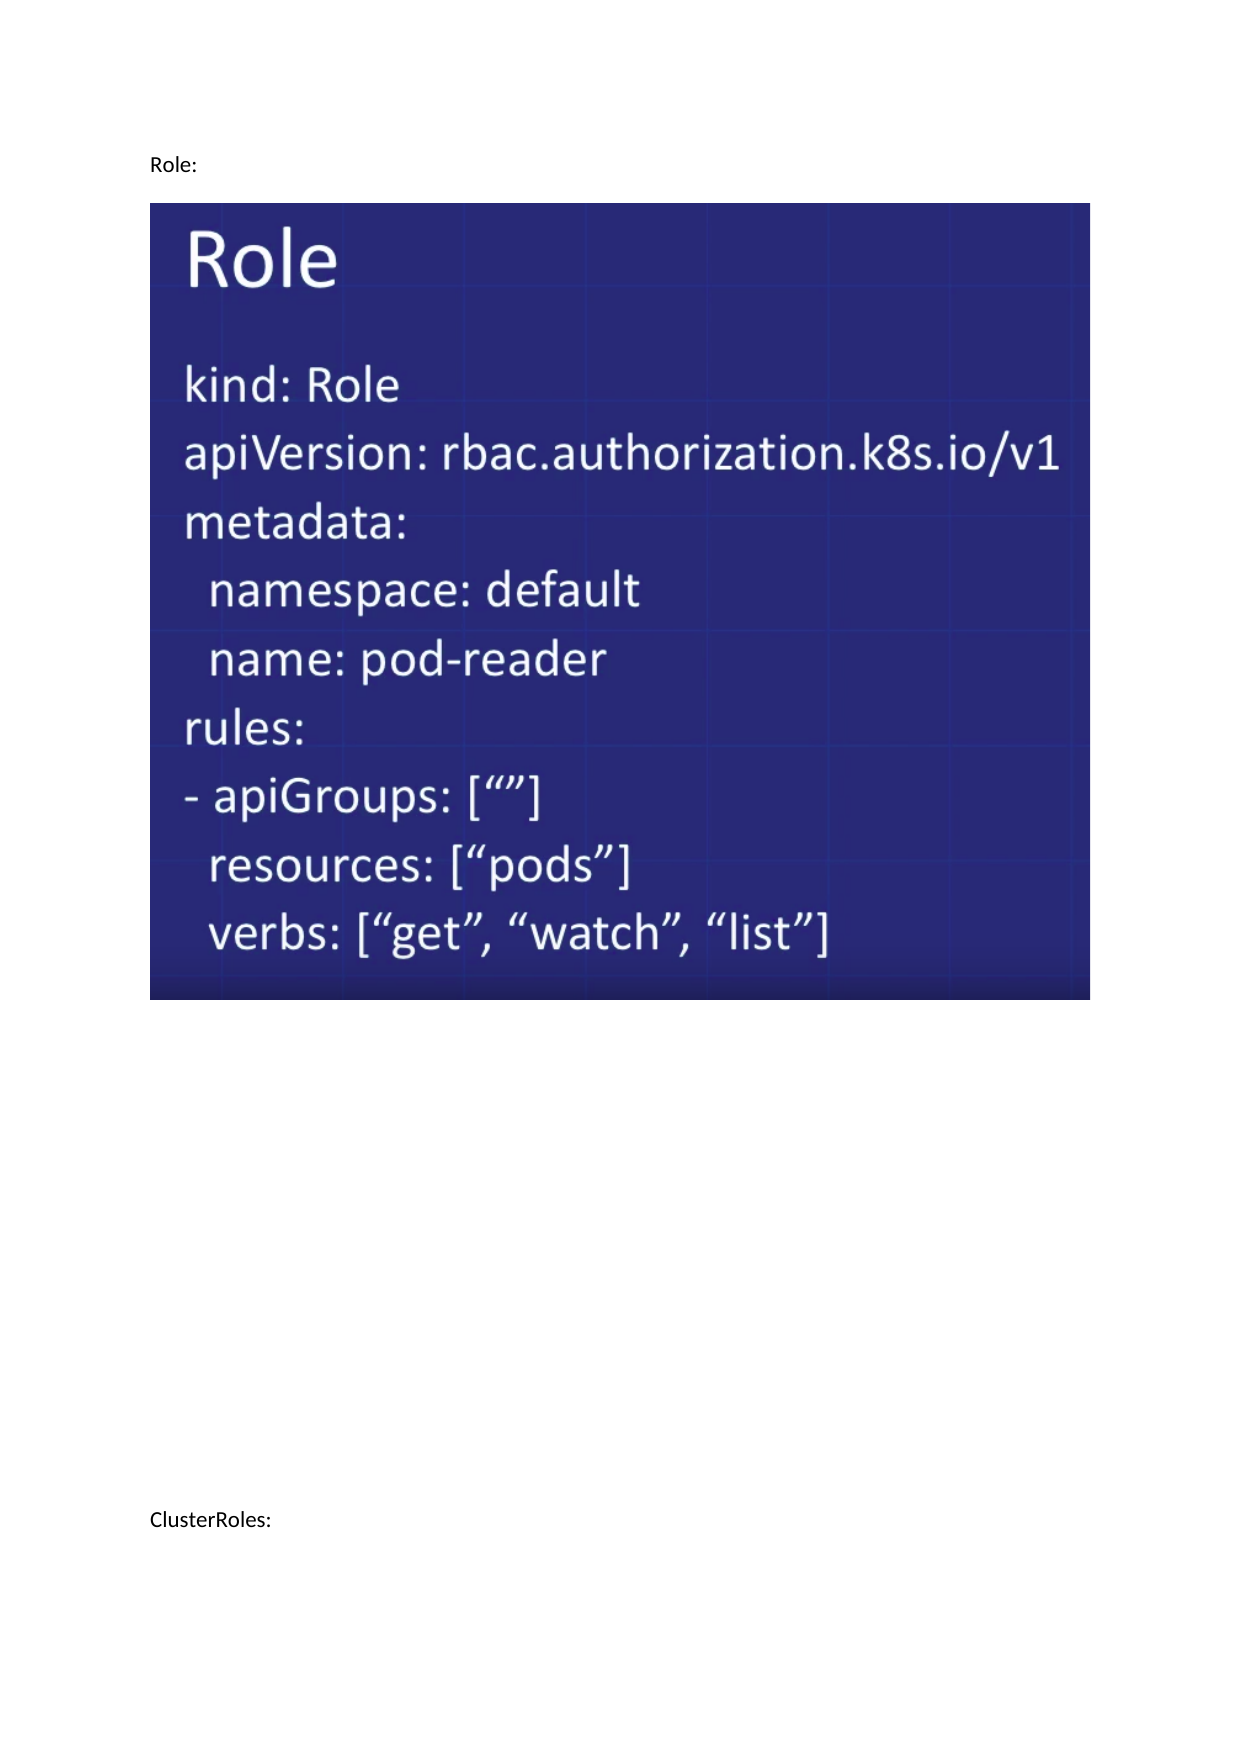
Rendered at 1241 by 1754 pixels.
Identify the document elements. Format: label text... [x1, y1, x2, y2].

text Role: [150, 150, 1090, 178]
picture [150, 203, 1091, 1000]
text ClusterRoles: [150, 1506, 1090, 1533]
